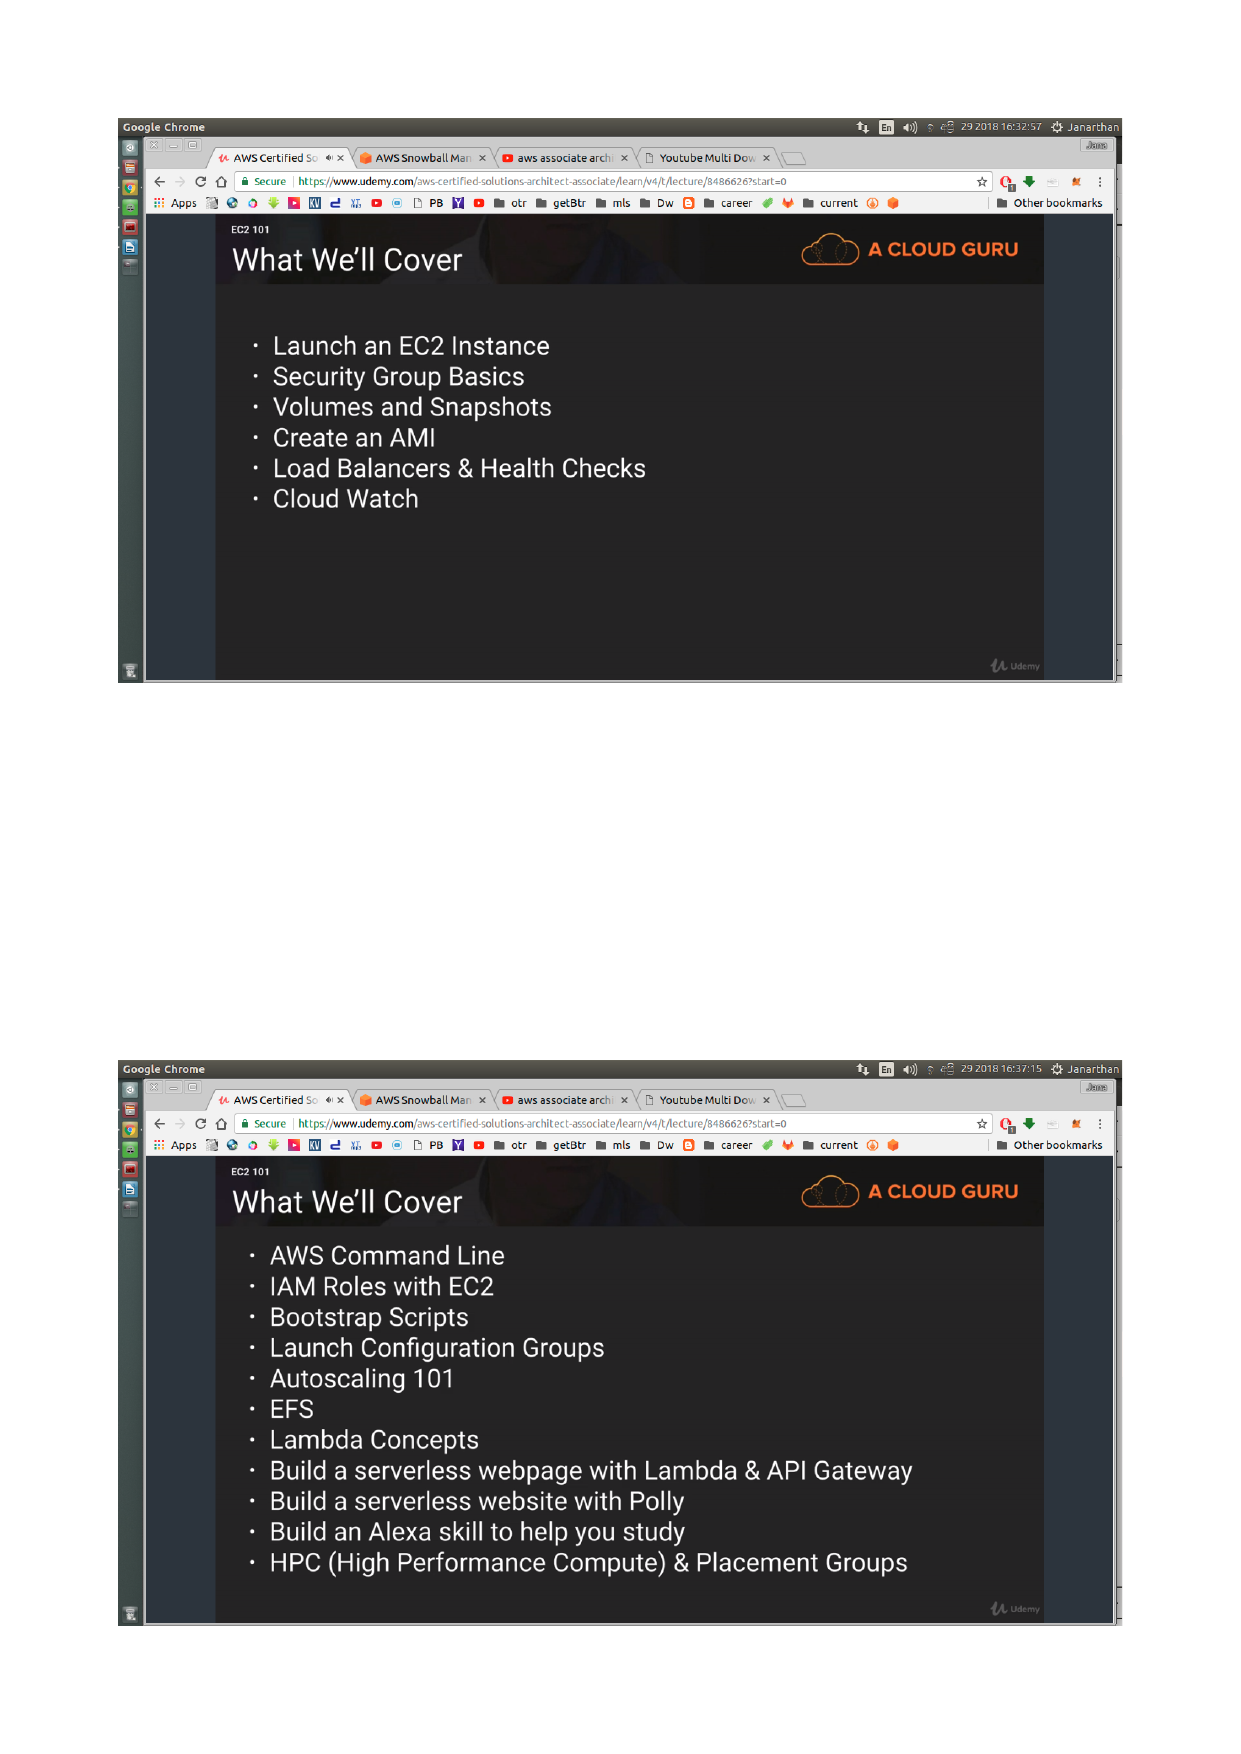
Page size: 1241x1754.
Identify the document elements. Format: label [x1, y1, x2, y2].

picture [118, 118, 1123, 683]
picture [118, 1060, 1123, 1626]
